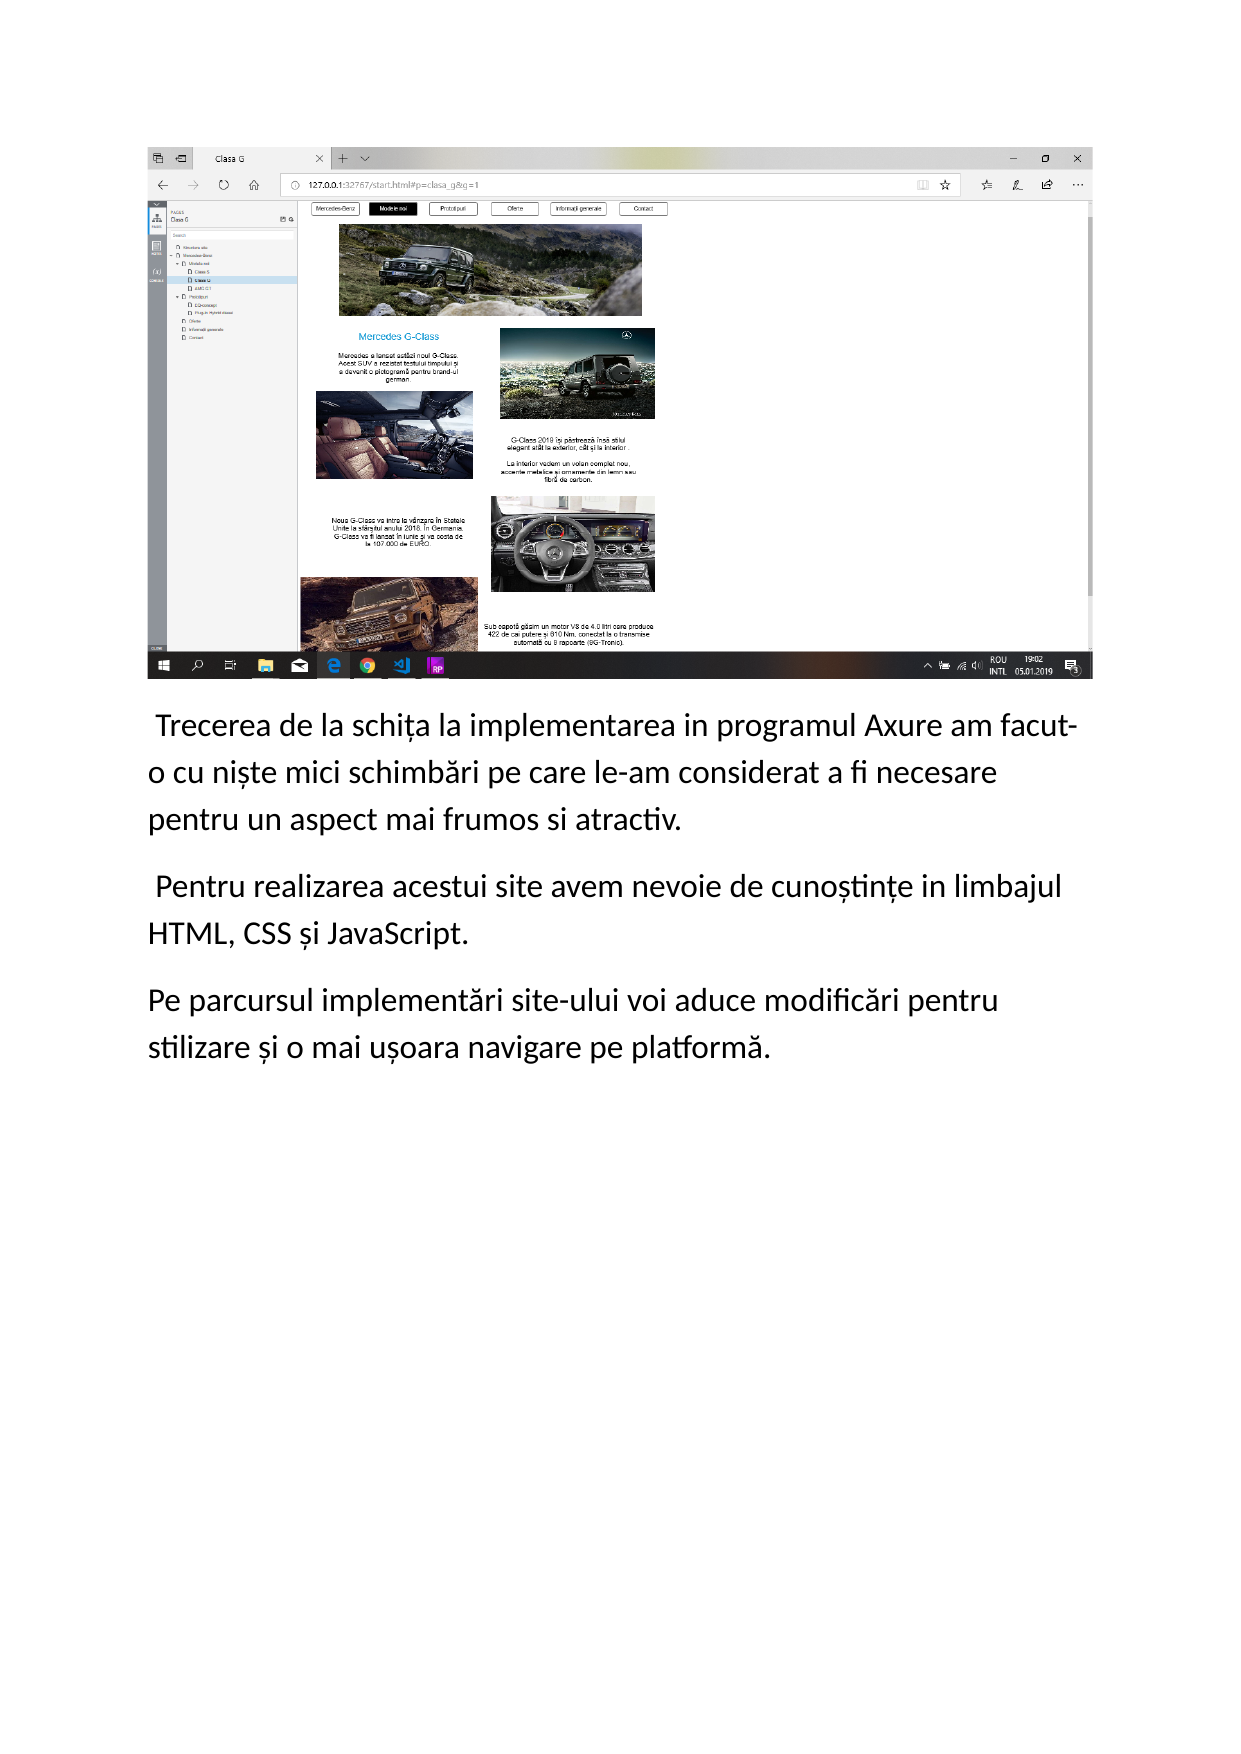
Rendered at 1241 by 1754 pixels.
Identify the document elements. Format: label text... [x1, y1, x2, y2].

text Pentru realizarea acestui site avem nevoie de cunoștințe in limbajul HTML, CSS și JavaScript. [148, 865, 1093, 953]
text Trecerea de la schița la implementarea in programul Axure am facut-o cu niște mici schimbări pe care le-am considerat a fi necesare pentru un aspect mai frumos si atractiv. [148, 704, 1093, 838]
text Pe parcursul implementări site-ului voi aduce modificări pentru stilizare și o mai ușoara navigare pe platformă. [148, 979, 1093, 1067]
